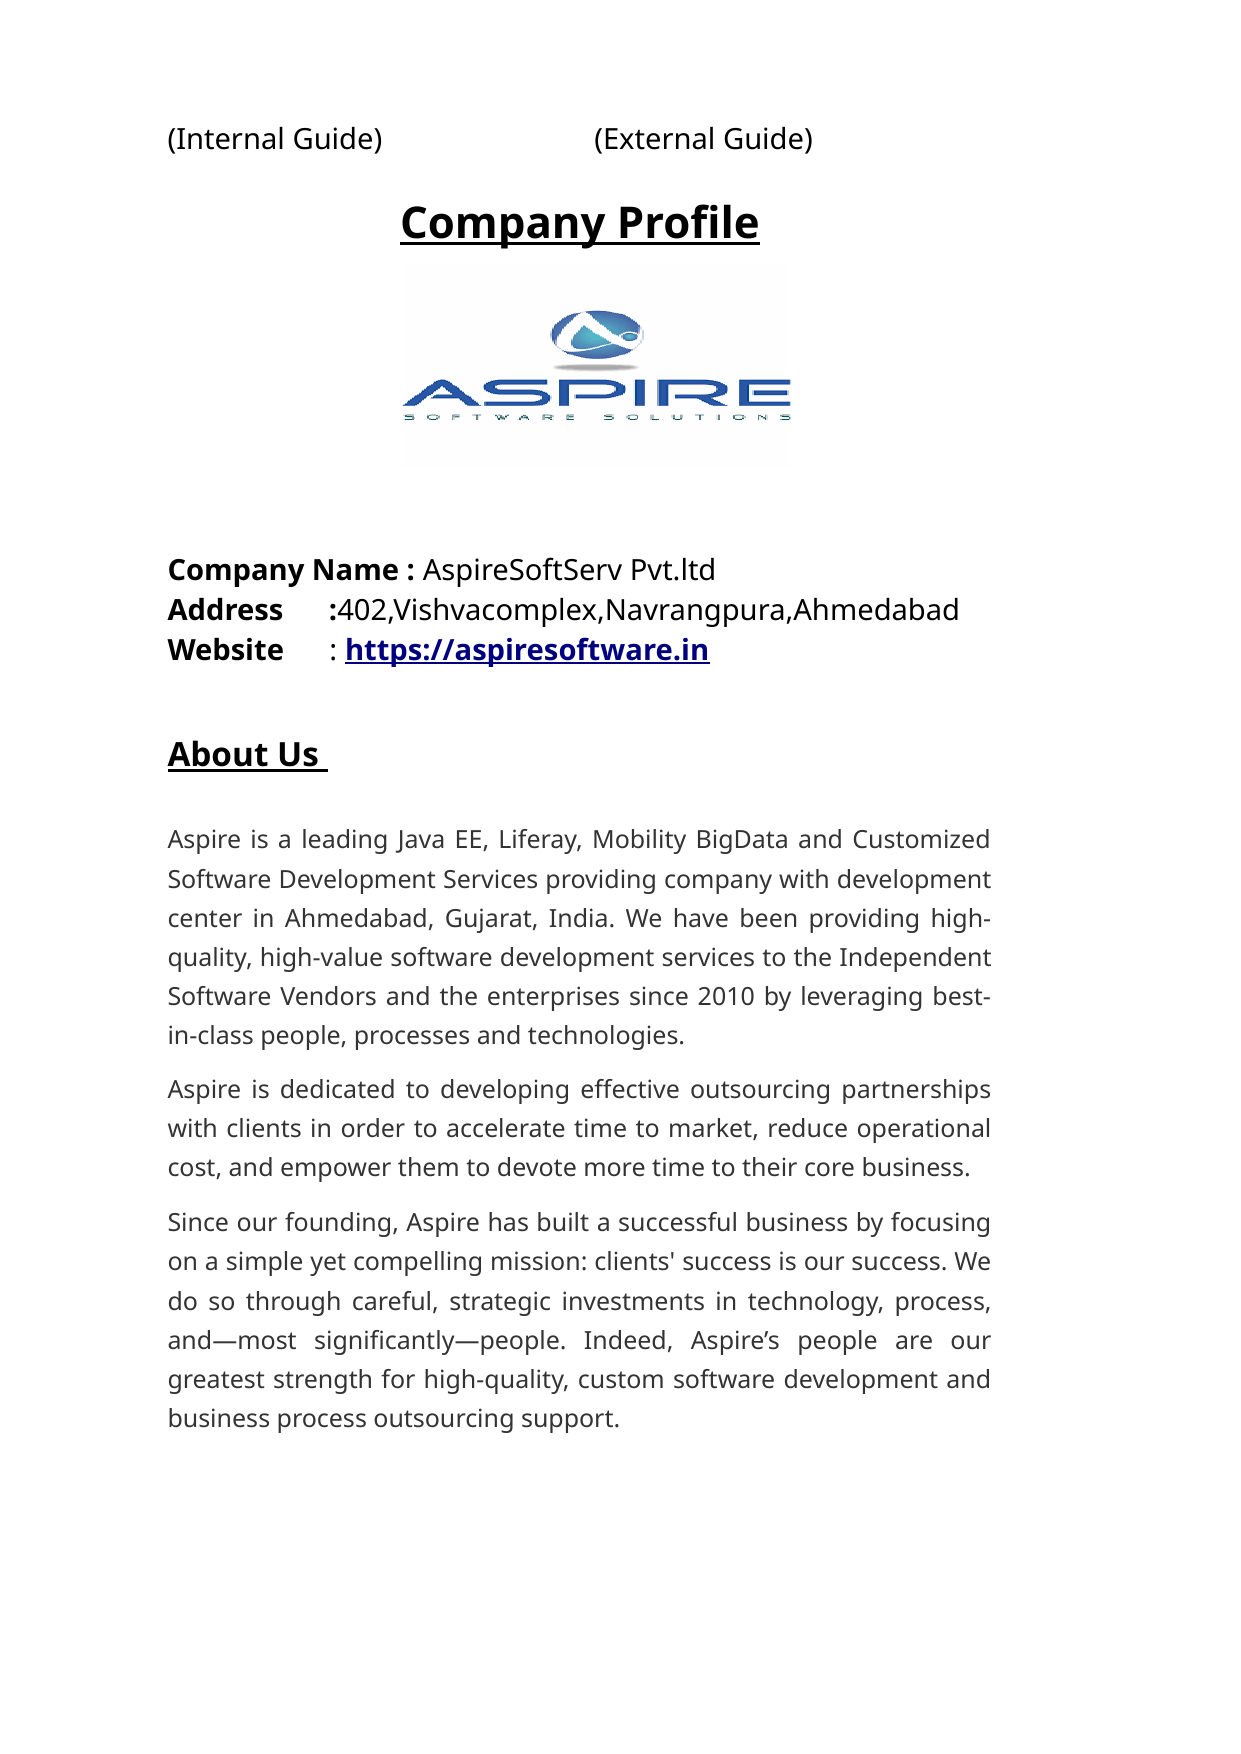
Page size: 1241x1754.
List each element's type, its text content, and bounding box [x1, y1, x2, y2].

text Aspire is dedicated to developing effective outsourcing partnerships with clients in order to accelerate time to market, reduce operational cost, and empower them to devote more time to their core business. [167, 1072, 992, 1184]
text Aspire is a leading Java EE, Liferay, Mobility BigData and Customized Software Development Services providing company with development center in Ahmedabad, Gujarat, India. We have been providing high-quality, high-value software development services to the Independent Software Vendors and the enterprises since 2010 by leveraging best-in-class people, processes and technologies. [167, 822, 992, 1052]
text Since our founding, Aspire has built a successful business by focusing on a simple yet compelling mission: clients' success is our success. We do so through careful, strategic investments in technology, process, and—most significantly—people. Indeed, Aspire’s people are our greatest strength for high-quality, custom software development and business process outsourcing support. [167, 1205, 992, 1435]
text Address :402,Vishvacomplex,Navrangpura,Ahmedabad [167, 589, 992, 629]
picture [402, 263, 791, 467]
text (Internal Guide) (External Guide) [167, 118, 992, 158]
text Website : https://aspiresoftware.in [167, 629, 992, 668]
text Company Name : AspireSoftServ Pvt.ltd [167, 549, 992, 589]
text About Us [167, 731, 992, 777]
text Company Profile [167, 192, 992, 251]
